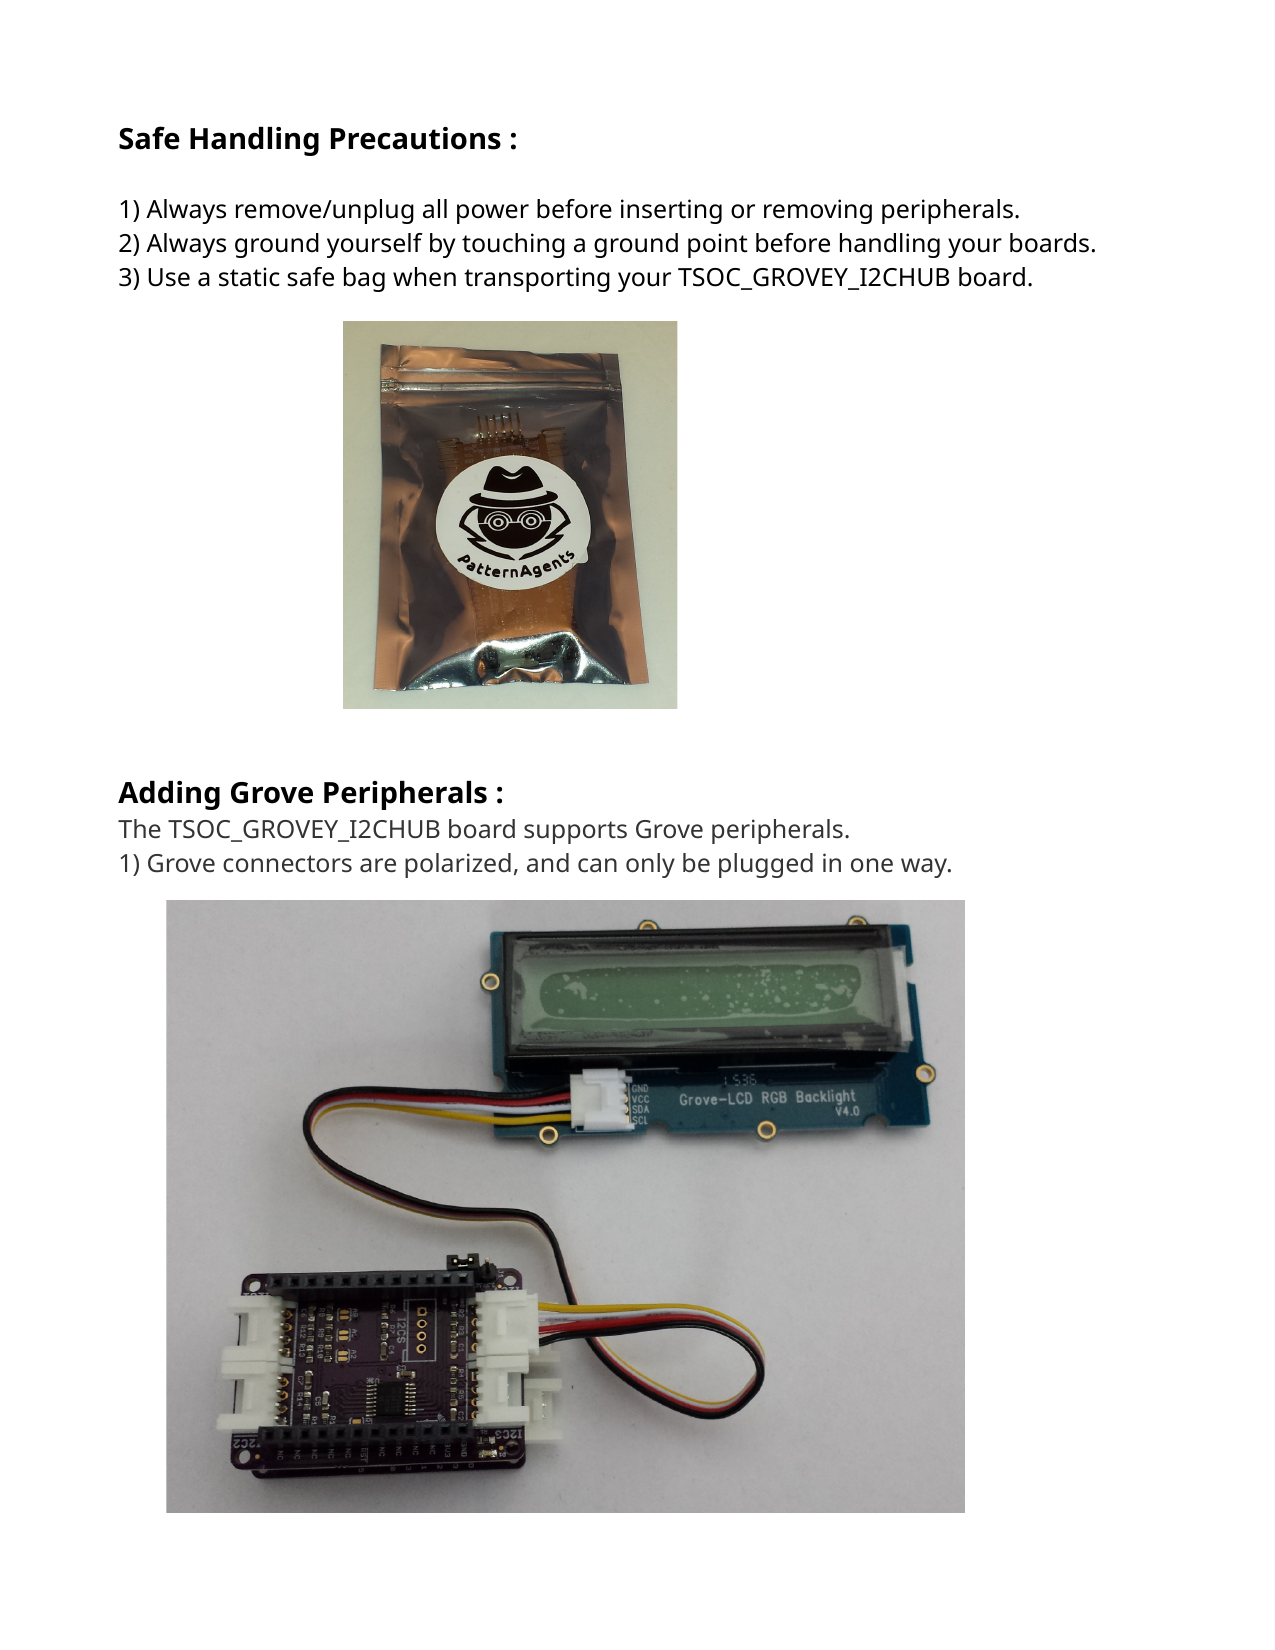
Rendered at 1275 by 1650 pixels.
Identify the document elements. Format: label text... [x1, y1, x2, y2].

text Safe Handling Precautions : 1) Always remove/unplug all power before inserting or removing peripherals. 2) Always ground yourself by touching a ground point before handling your boards. 3) Use a static safe bag when transporting your TSOC_GROVEY_I2CHUB board. [118, 118, 1157, 294]
picture [343, 321, 678, 709]
text Adding Grove Peripherals : The TSOC_GROVEY_I2CHUB board supports Grove peripherals. 1) Grove connectors are polarized, and can only be plugged in one way. [118, 772, 1157, 880]
picture [166, 900, 965, 1513]
